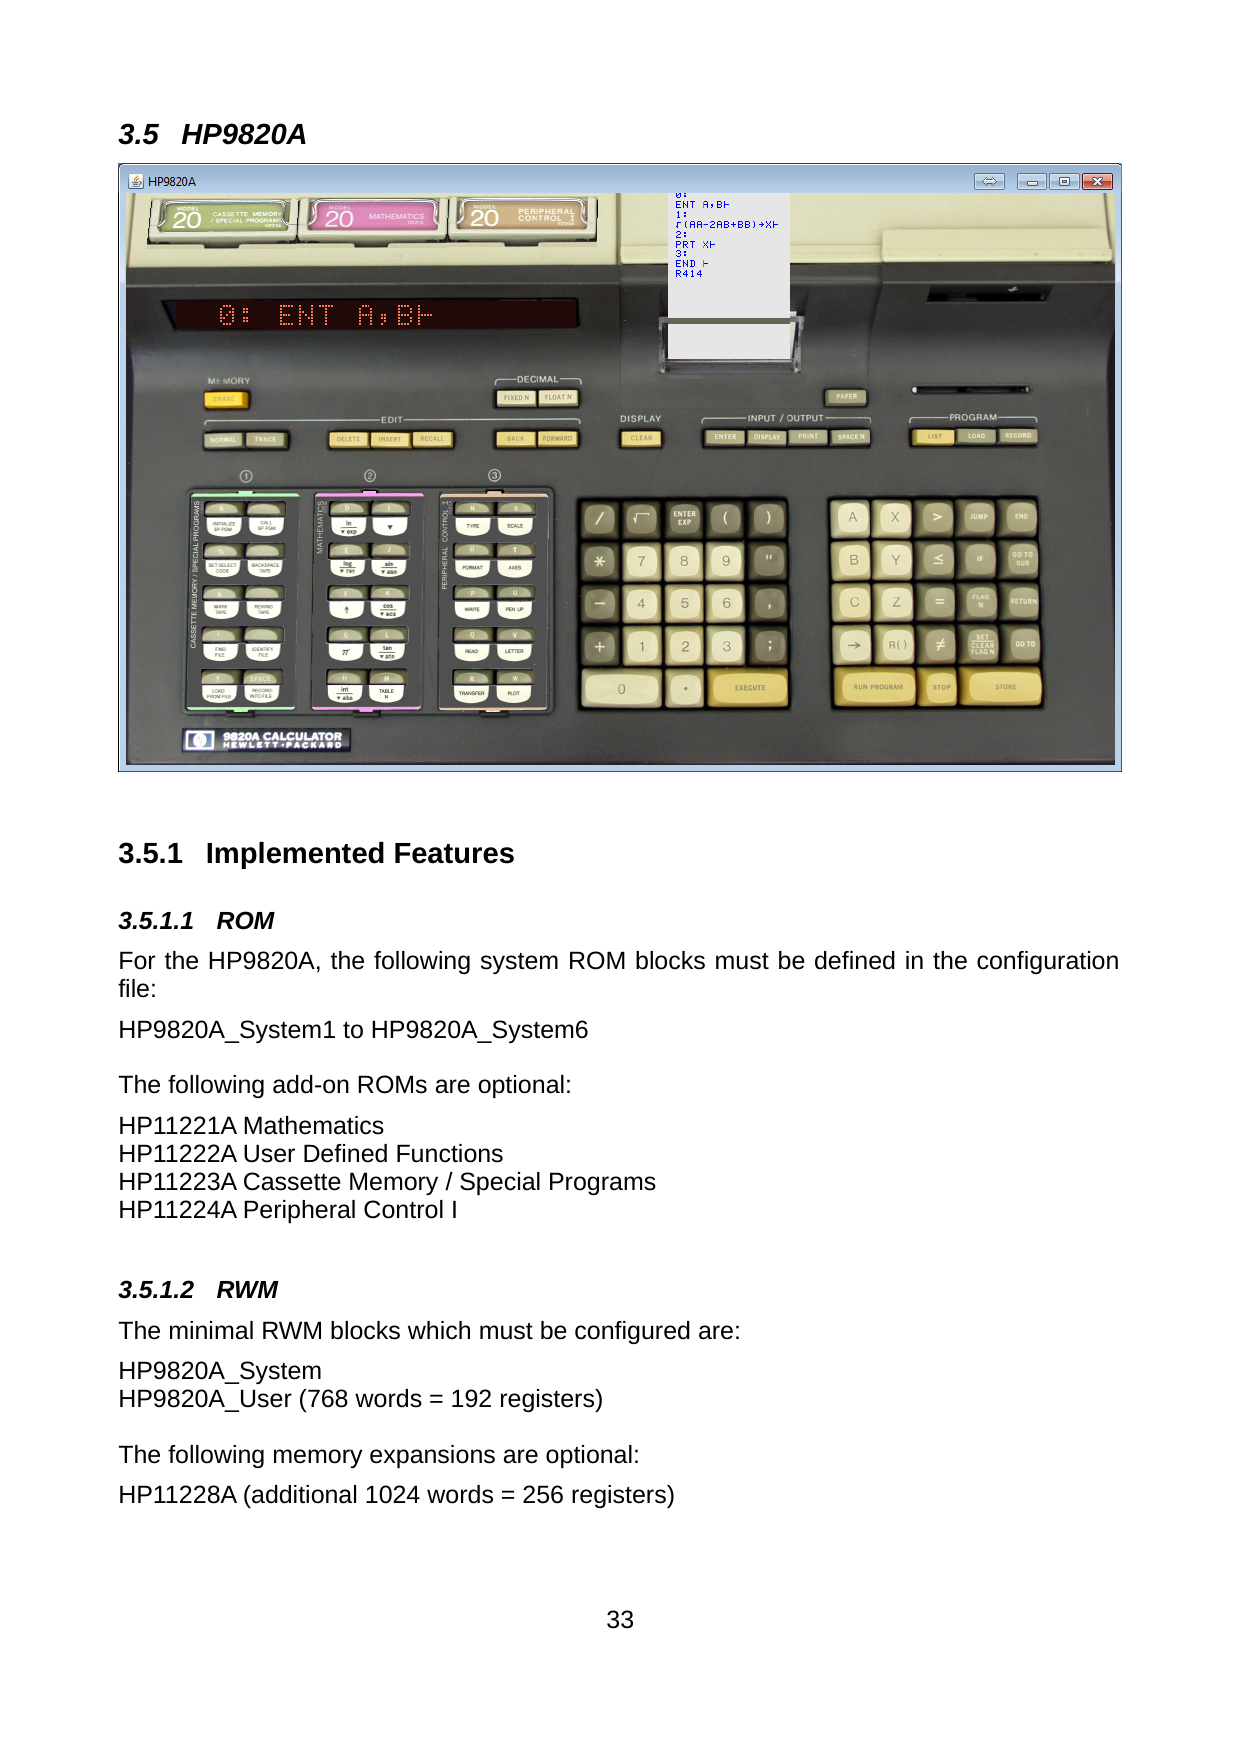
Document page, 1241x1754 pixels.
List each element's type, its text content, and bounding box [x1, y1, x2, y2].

text HP11221A Mathematics [118, 1112, 1122, 1140]
text For the HP9820A, the following system ROM blocks must be defined in the configuration file: [118, 947, 1122, 1003]
subtitle Implemented Features [118, 837, 1122, 869]
text The minimal RWM blocks which must be configured are: [118, 1317, 1122, 1344]
text HP11228A (additional 1024 words = 256 registers) [118, 1481, 1122, 1509]
subtitle ROM [118, 907, 1122, 935]
text The following add-on ROMs are optional: [118, 1071, 1122, 1099]
subtitle RWM [118, 1276, 1122, 1304]
text HP11223A Cassette Memory / Special Programs [118, 1168, 1122, 1196]
subtitle HP9820A [118, 118, 1122, 151]
text HP9820A_System1 to HP9820A_System6 [118, 1016, 1122, 1043]
text HP11222A User Defined Functions [118, 1140, 1122, 1168]
text HP9820A_System HP9820A_User (768 words = 192 registers) [118, 1357, 1122, 1413]
text HP11224A Peripheral Control I [118, 1196, 1122, 1223]
text The following memory expansions are optional: [118, 1441, 1122, 1469]
picture [118, 163, 1122, 772]
